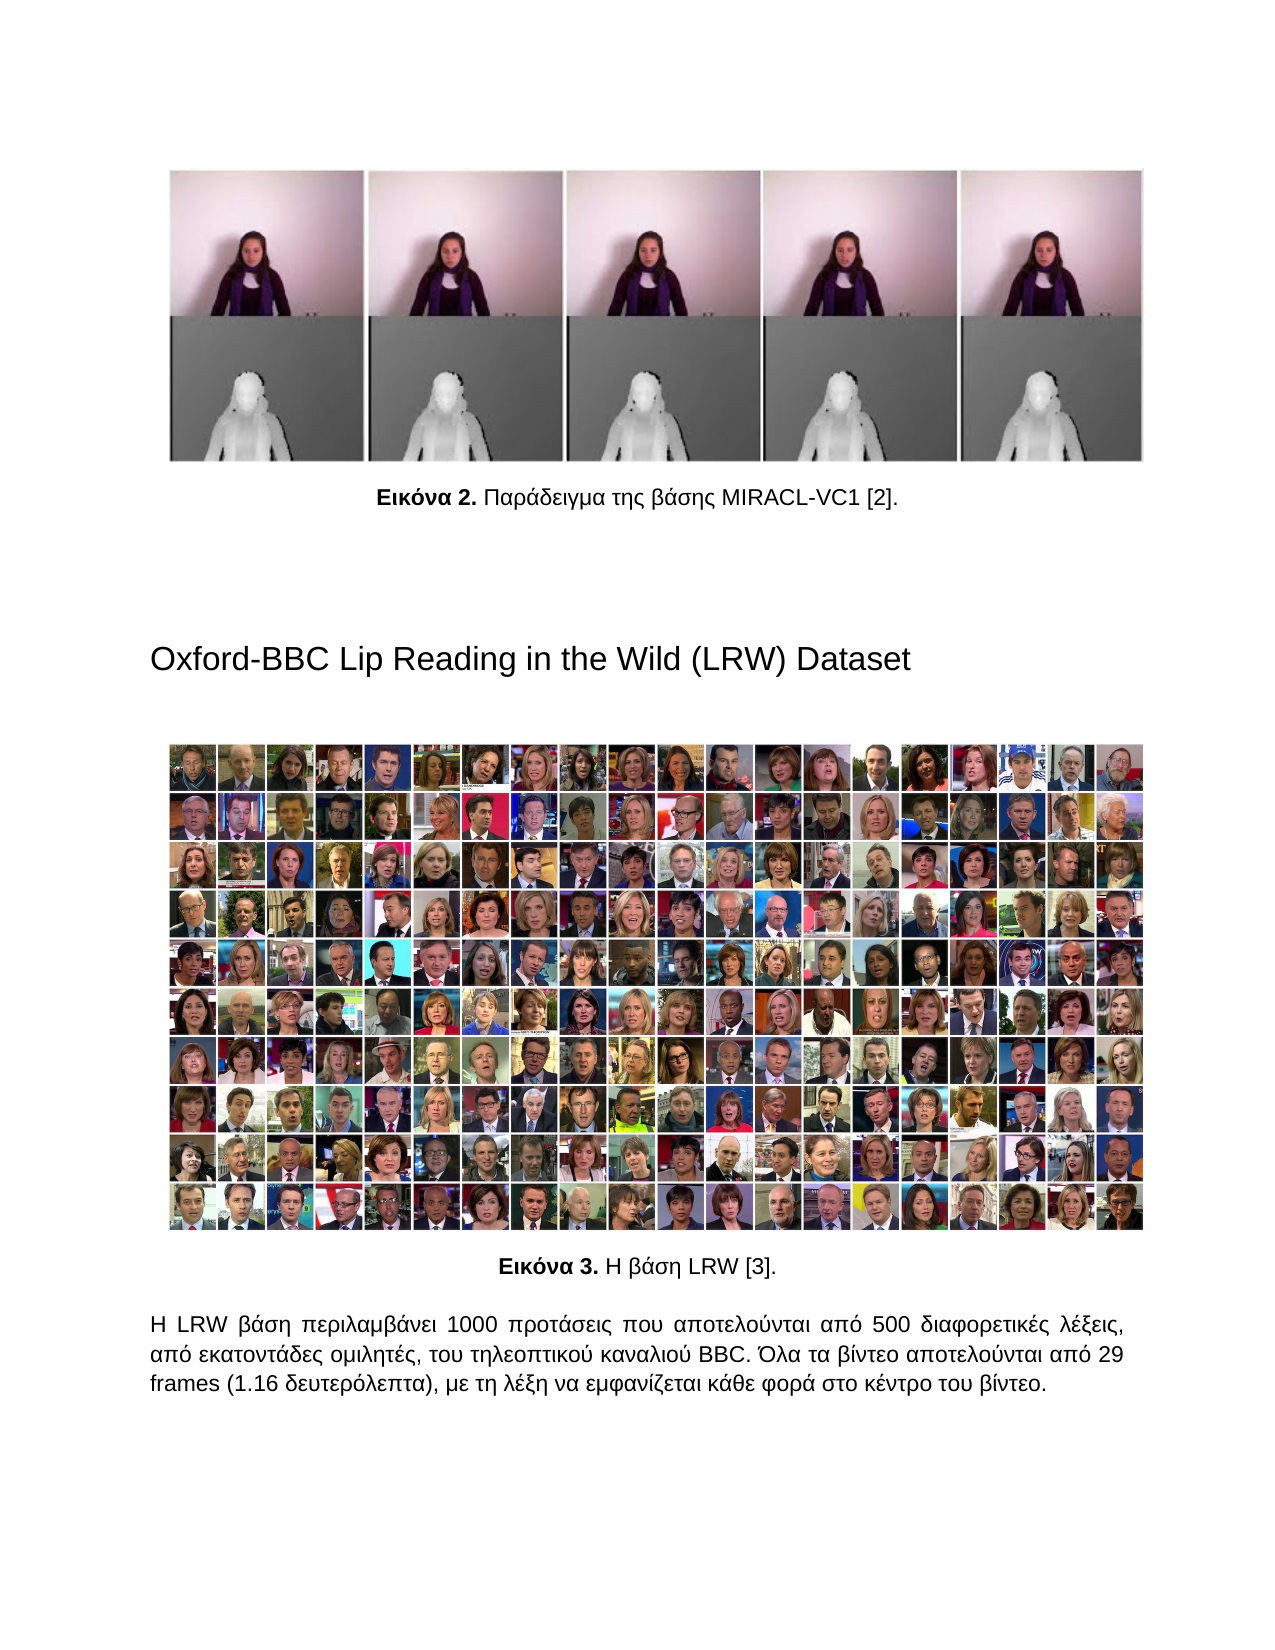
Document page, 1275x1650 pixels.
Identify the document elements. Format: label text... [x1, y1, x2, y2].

text Η LRW βάση περιλαμβάνει 1000 προτάσεις που αποτελούνται από 500 διαφορετικές λέξεις, από εκατοντάδες ομιλητές, του τηλεοπτικού καναλιού BBC. Όλα τα βίντεο αποτελούνται από 29 frames (1.16 δευτερόλεπτα), με τη λέξη να εμφανίζεται κάθε φορά στο κέντρο του βίντεο. [150, 1312, 1125, 1397]
subtitle Oxford-BBC Lip Reading in the Wild (LRW) Dataset [150, 640, 1125, 677]
text Εικόνα 2. Παράδειγμα της βάσης MIRACL-VC1 [2]. [150, 485, 1125, 511]
picture [168, 168, 1144, 463]
text Εικόνα 3. Η βάση LRW [3]. [150, 1253, 1125, 1279]
picture [168, 743, 1144, 1231]
